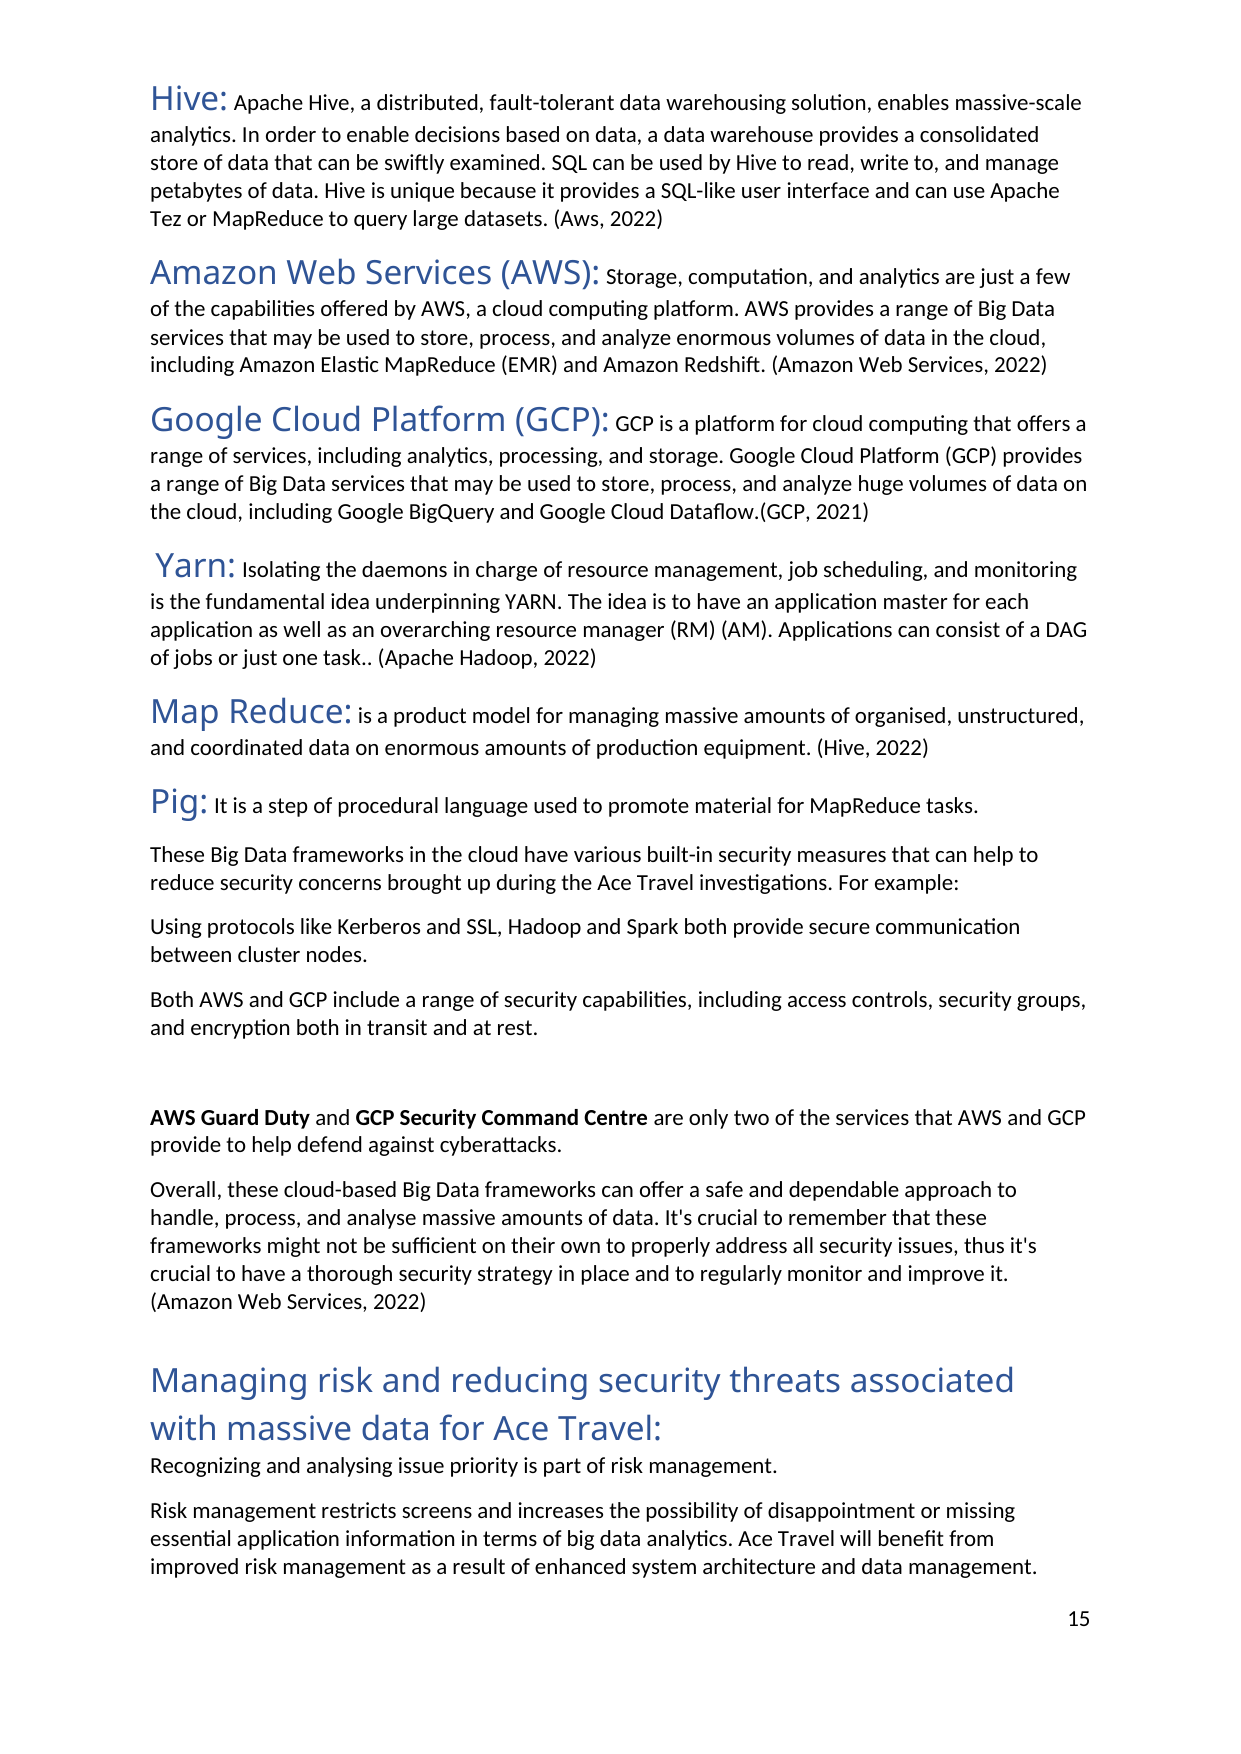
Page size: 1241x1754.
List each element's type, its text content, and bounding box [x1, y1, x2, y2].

text AWS Guard Duty and GCP Security Command Centre are only two of the services that AWS and GCP provide to help defend against cyberattacks. [150, 1103, 1090, 1159]
text Yarn: Isolating the daemons in charge of resource management, job scheduling, and monitoring is the fundamental idea underpinning YARN. The idea is to have an application master for each application as well as an overarching resource manager (RM) (AM). Applications can consist of a DAG of jobs or just one task.. (Apache Hadoop, 2022) [150, 541, 1090, 671]
text Pig: It is a step of procedural language used to promote material for MapReduce tasks. [150, 778, 1090, 823]
text Risk management restricts screens and increases the possibility of disappointment or missing essential application information in terms of big data analytics. Ace Travel will benefit from improved risk management as a result of enhanced system architecture and data management. [150, 1496, 1090, 1580]
text Amazon Web Services (AWS): Storage, computation, and analytics are just a few of the capabilities offered by AWS, a cloud computing platform. AWS provides a range of Big Data services that may be used to store, process, and analyze enormous volumes of data in the cloud, including Amazon Elastic MapReduce (EMR) and Amazon Redshift. (Amazon Web Services, 2022) [150, 249, 1090, 379]
text Overall, these cloud-based Big Data frameworks can offer a safe and dependable approach to handle, process, and analyse massive amounts of data. It's crucial to remember that these frameworks might not be sufficient on their own to properly address all security issues, thus it's crucial to have a thorough security strategy in place and to regularly monitor and improve it. (Amazon Web Services, 2022) [150, 1175, 1090, 1315]
text Hive: Apache Hive, a distributed, fault-tolerant data warehousing solution, enables massive-scale analytics. In order to enable decisions based on data, a data warehouse provides a consolidated store of data that can be swiftly examined. SQL can be used by Hive to read, write to, and manage petabytes of data. Hive is unique because it provides a SQL-like user interface and can use Apache Tez or MapReduce to query large datasets. (Aws, 2022) [150, 75, 1090, 232]
text Both AWS and GCP include a range of security capabilities, including access controls, security groups, and encryption both in transit and at rest. [150, 985, 1090, 1041]
text Map Reduce: is a product model for managing massive amounts of organised, unstructured, and coordinated data on enormous amounts of production equipment. (Hive, 2022) [150, 688, 1090, 761]
text These Big Data frameworks in the cloud have various built-in security measures that can help to reduce security concerns brought up during the Ace Travel investigations. For example: [150, 840, 1090, 896]
subtitle Managing risk and reducing security threats associated with massive data for Ace Travel: [150, 1357, 1090, 1450]
text Google Cloud Platform (GCP): GCP is a platform for cloud computing that offers a range of services, including analytics, processing, and storage. Google Cloud Platform (GCP) provides a range of Big Data services that may be used to store, process, and analyze huge volumes of data on the cloud, including Google BigQuery and Google Cloud Dataflow.(GCP, 2021) [150, 395, 1090, 525]
text Recognizing and analysing issue priority is part of risk management. [150, 1451, 1090, 1479]
text Using protocols like Kerberos and SSL, Hadoop and Spark both provide secure communication between cluster nodes. [150, 912, 1090, 968]
